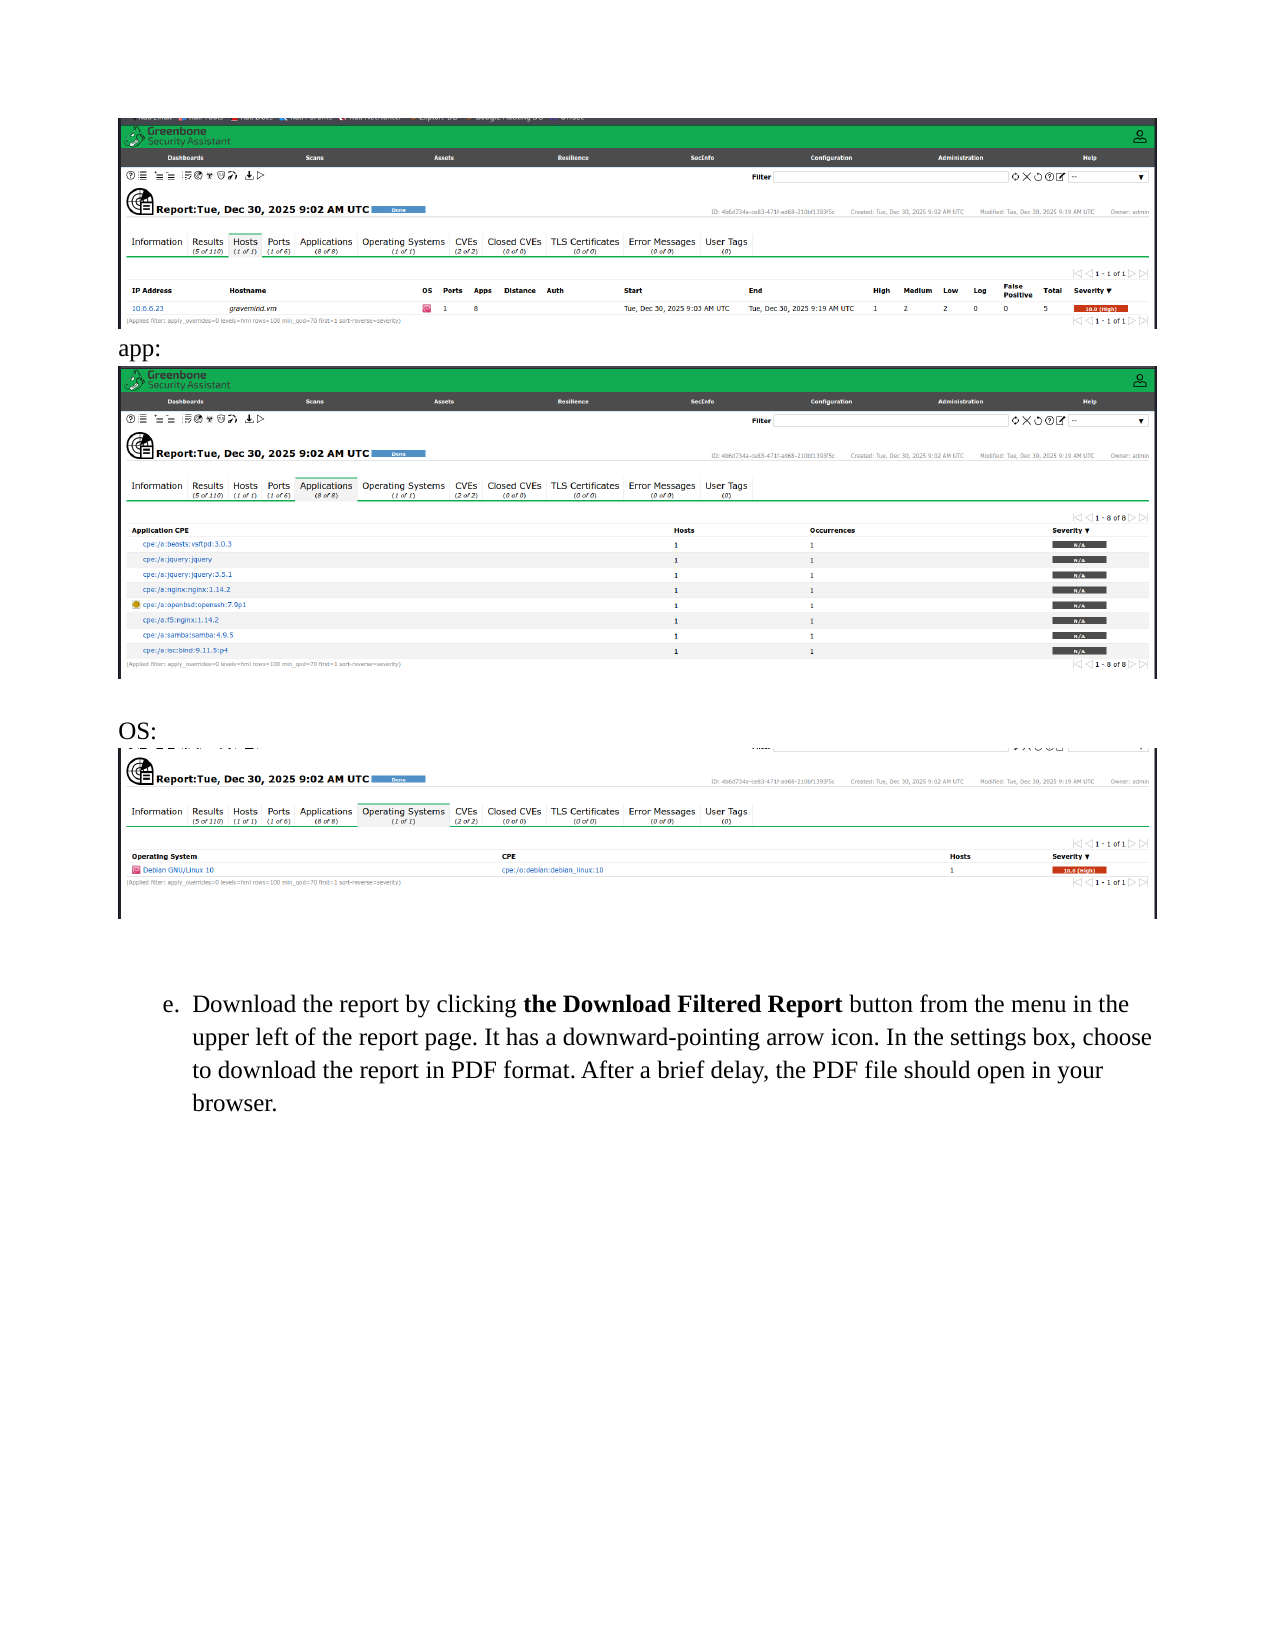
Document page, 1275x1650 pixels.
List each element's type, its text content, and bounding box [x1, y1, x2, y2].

list Download the report by clicking the Download Filtered Report button from the menu in the upper left of the report page. It has a downward-pointing arrow icon. In the settings box, choose to download the report in PDF format. After a brief delay, the PDF file should open in your browser. [162, 989, 1157, 1117]
picture [118, 118, 1157, 329]
text app: [118, 329, 1157, 362]
text OS: [118, 679, 1157, 744]
picture [118, 366, 1157, 679]
picture [118, 748, 1157, 919]
